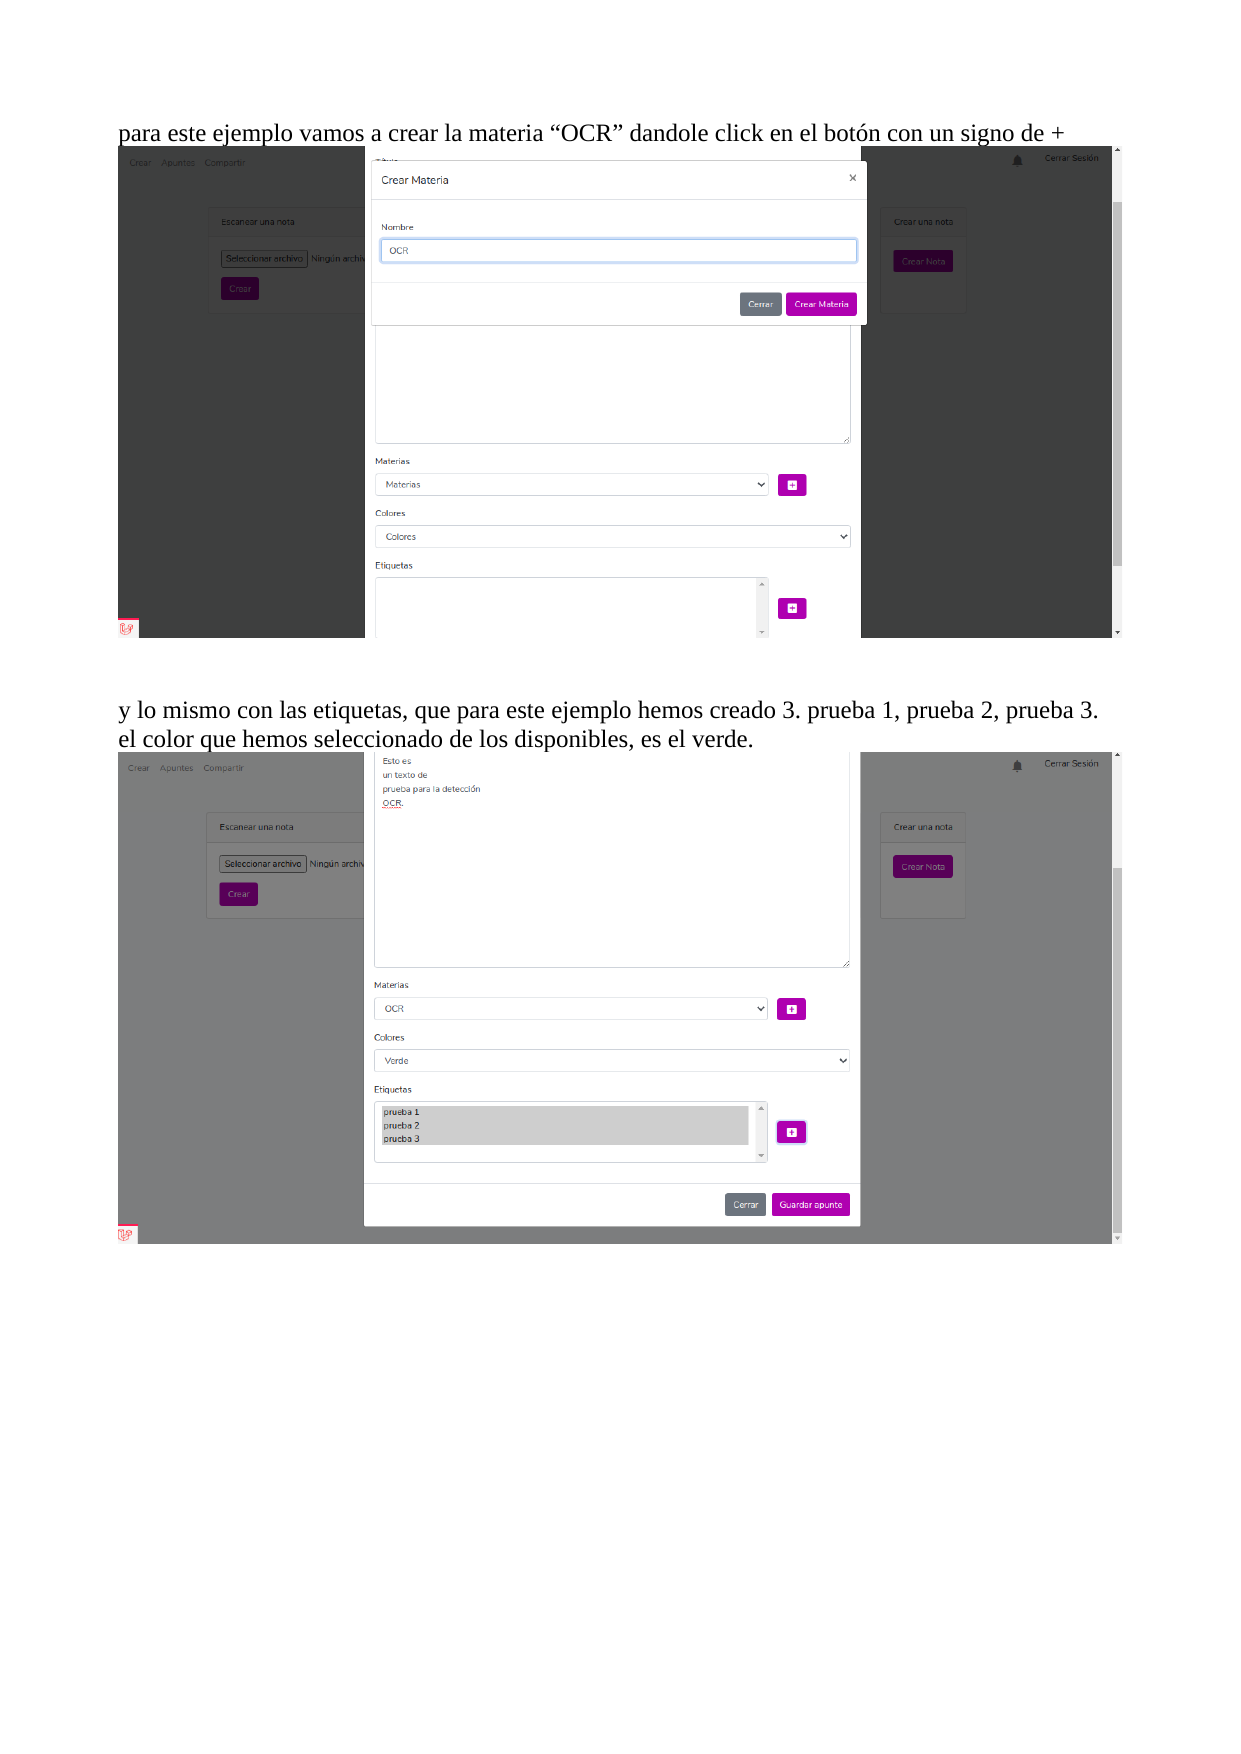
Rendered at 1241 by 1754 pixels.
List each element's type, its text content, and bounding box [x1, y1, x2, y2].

text y lo mismo con las etiquetas, que para este ejemplo hemos creado 3. prueba 1, prueba 2, prueba 3. [118, 695, 1122, 724]
text el color que hemos seleccionado de los disponibles, es el verde. [118, 724, 1122, 752]
picture [118, 146, 1123, 638]
text para este ejemplo vamos a crear la materia “OCR” dandole click en el botón con un signo de + [118, 118, 1122, 146]
picture [118, 752, 1123, 1244]
